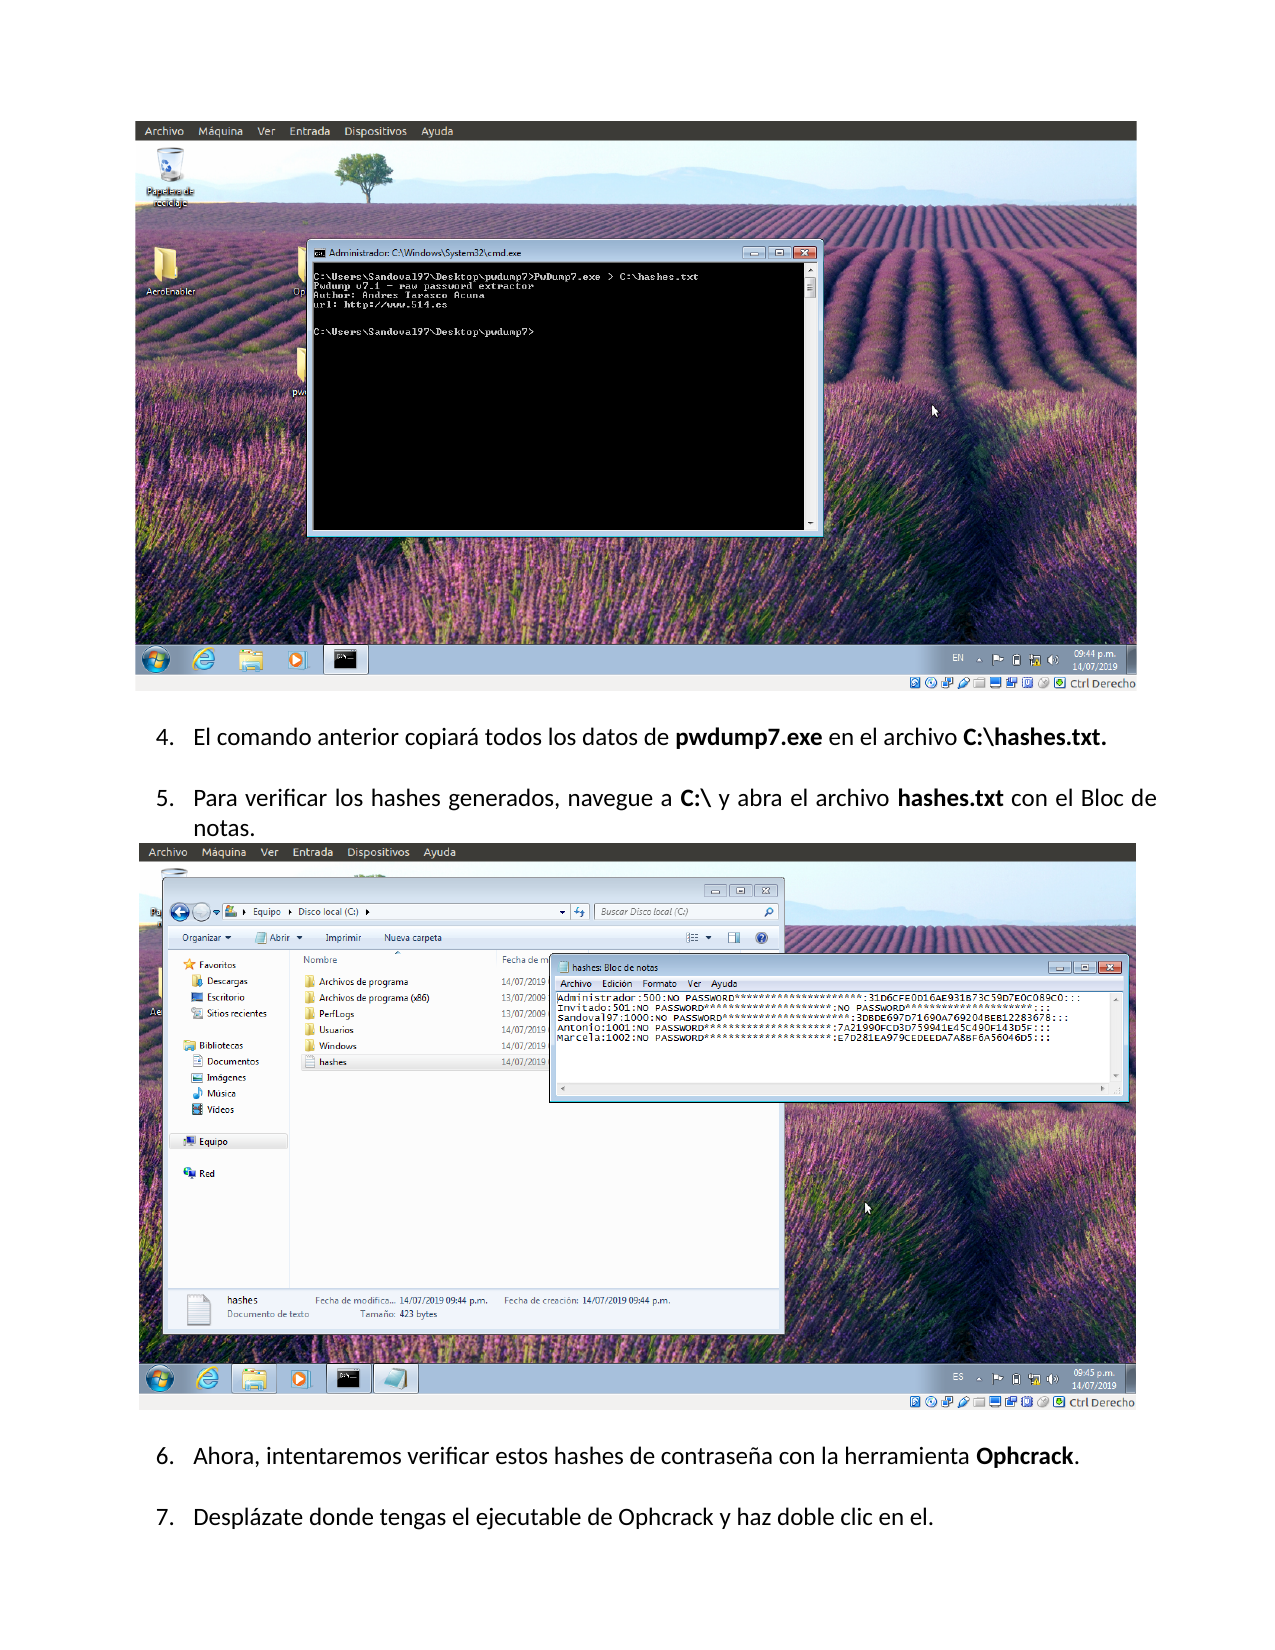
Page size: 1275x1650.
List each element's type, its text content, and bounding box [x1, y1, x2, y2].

picture [135, 121, 1137, 691]
list Para verificar los hashes generados, navegue a C:\ y abra el archivo hashes.txt con el Bloc de notas. [156, 782, 1157, 843]
list Desplázate donde tengas el ejecutable de Ophcrack y haz doble clic en el. [156, 1501, 1157, 1532]
picture [139, 843, 1136, 1410]
list Ahora, intentaremos verificar estos hashes de contraseña con la herramienta Ophcrack. [156, 1440, 1157, 1471]
list El comando anterior copiará todos los datos de pwdump7.exe en el archivo C:\hashes.txt. [156, 721, 1157, 751]
